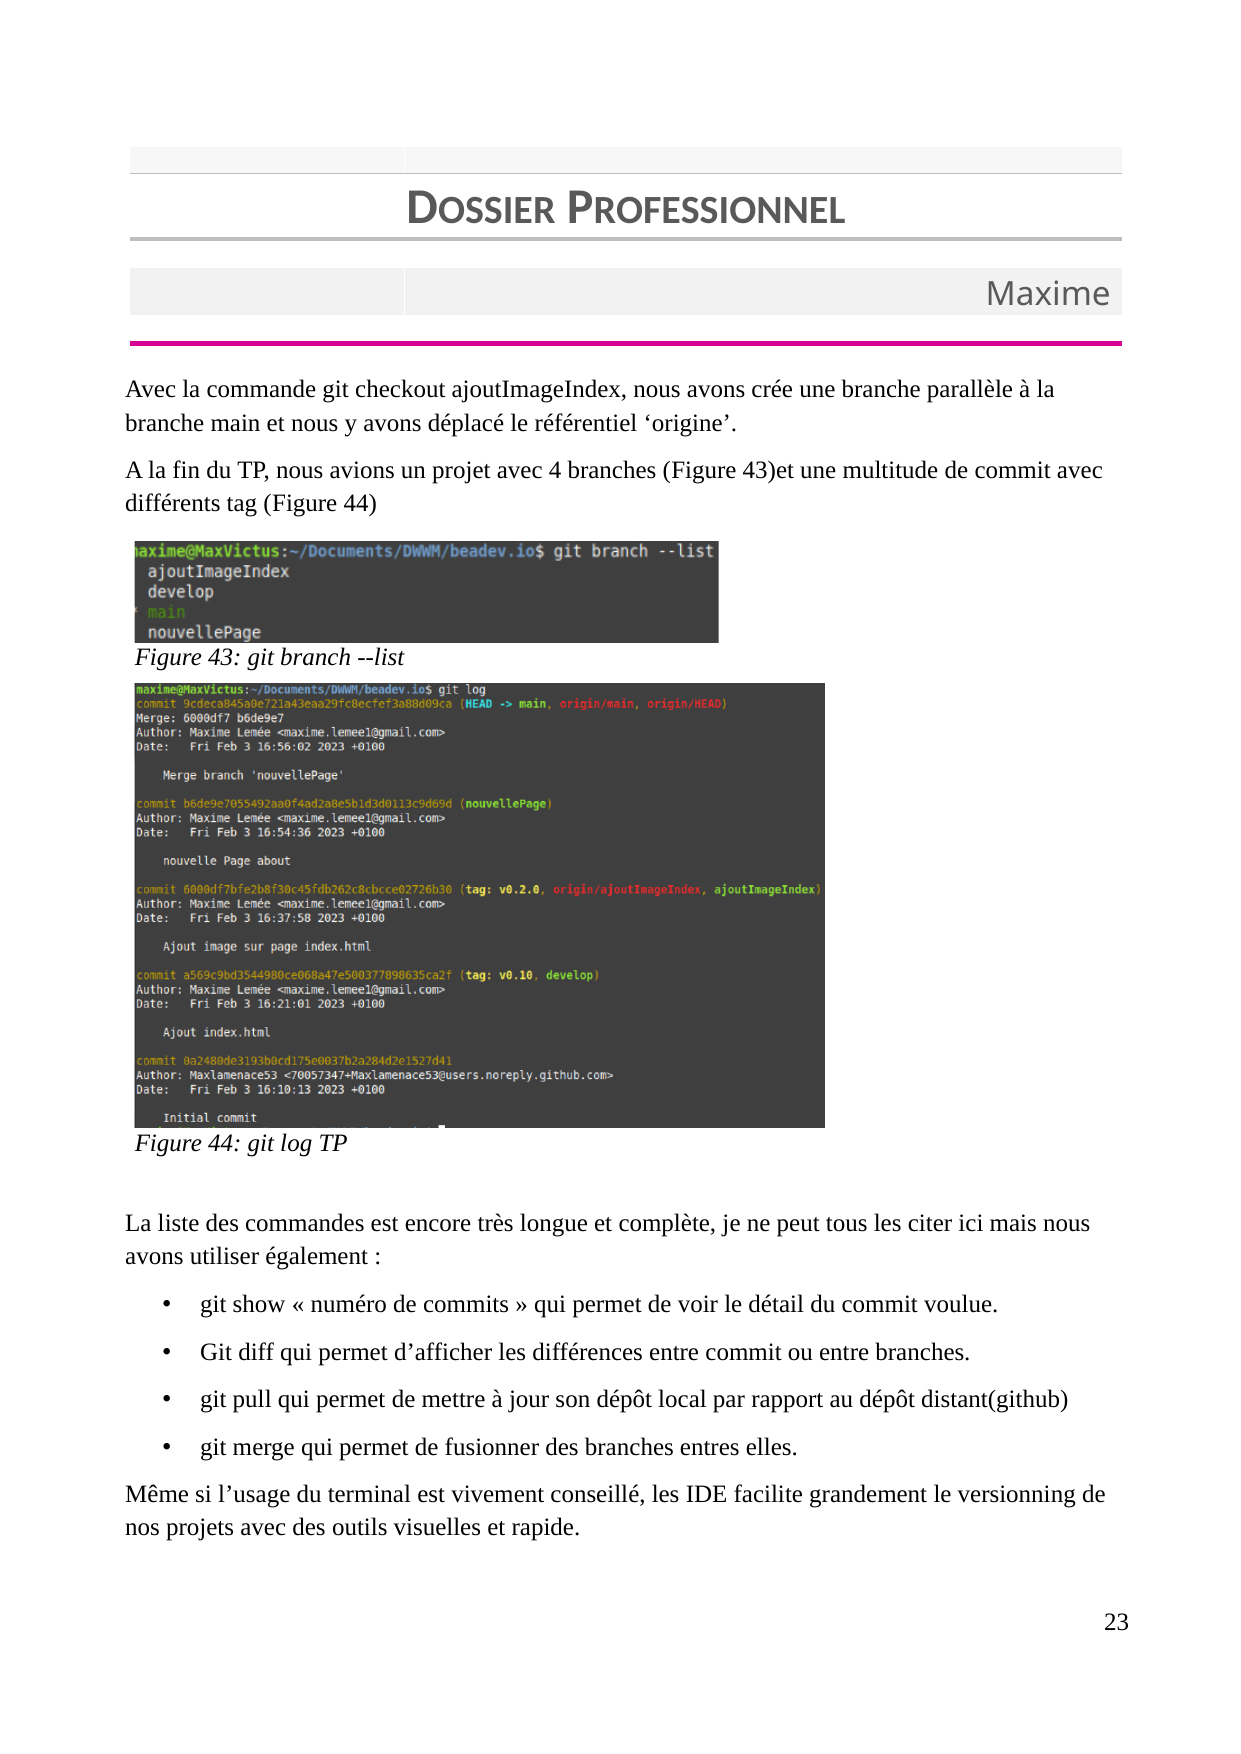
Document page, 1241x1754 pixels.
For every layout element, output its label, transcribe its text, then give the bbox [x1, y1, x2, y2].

text Figure 44: git log TP [134, 1128, 825, 1156]
text La liste des commandes est encore très longue et complète, je ne peut tous les citer ici mais nous avons utiliser également : [125, 1208, 1123, 1270]
list git show « numéro de commits » qui permet de voir le détail du commit voulue. [162, 1289, 1123, 1318]
picture [134, 541, 719, 643]
text Même si l’usage du terminal est vivement conseillé, les IDE facilite grandement le versionning de nos projets avec des outils visuelles et rapide. [125, 1479, 1123, 1541]
picture [134, 683, 825, 1128]
list Git diff qui permet d’afficher les différences entre commit ou entre branches. [162, 1337, 1123, 1365]
text Avec la commande git checkout ajoutImageIndex, nous avons crée une branche parallèle à la branche main et nous y avons déplacé le référentiel ‘origine’. [125, 374, 1123, 436]
text Figure 43: git branch --list [134, 643, 718, 671]
list git merge qui permet de fusionner des branches entres elles. [162, 1432, 1123, 1461]
list git pull qui permet de mettre à jour son dépôt local par rapport au dépôt distant(github) [162, 1384, 1123, 1413]
text A la fin du TP, nous avions un projet avec 4 branches (Figure 43)et une multitude de commit avec différents tag (Figure 44) [125, 455, 1123, 517]
